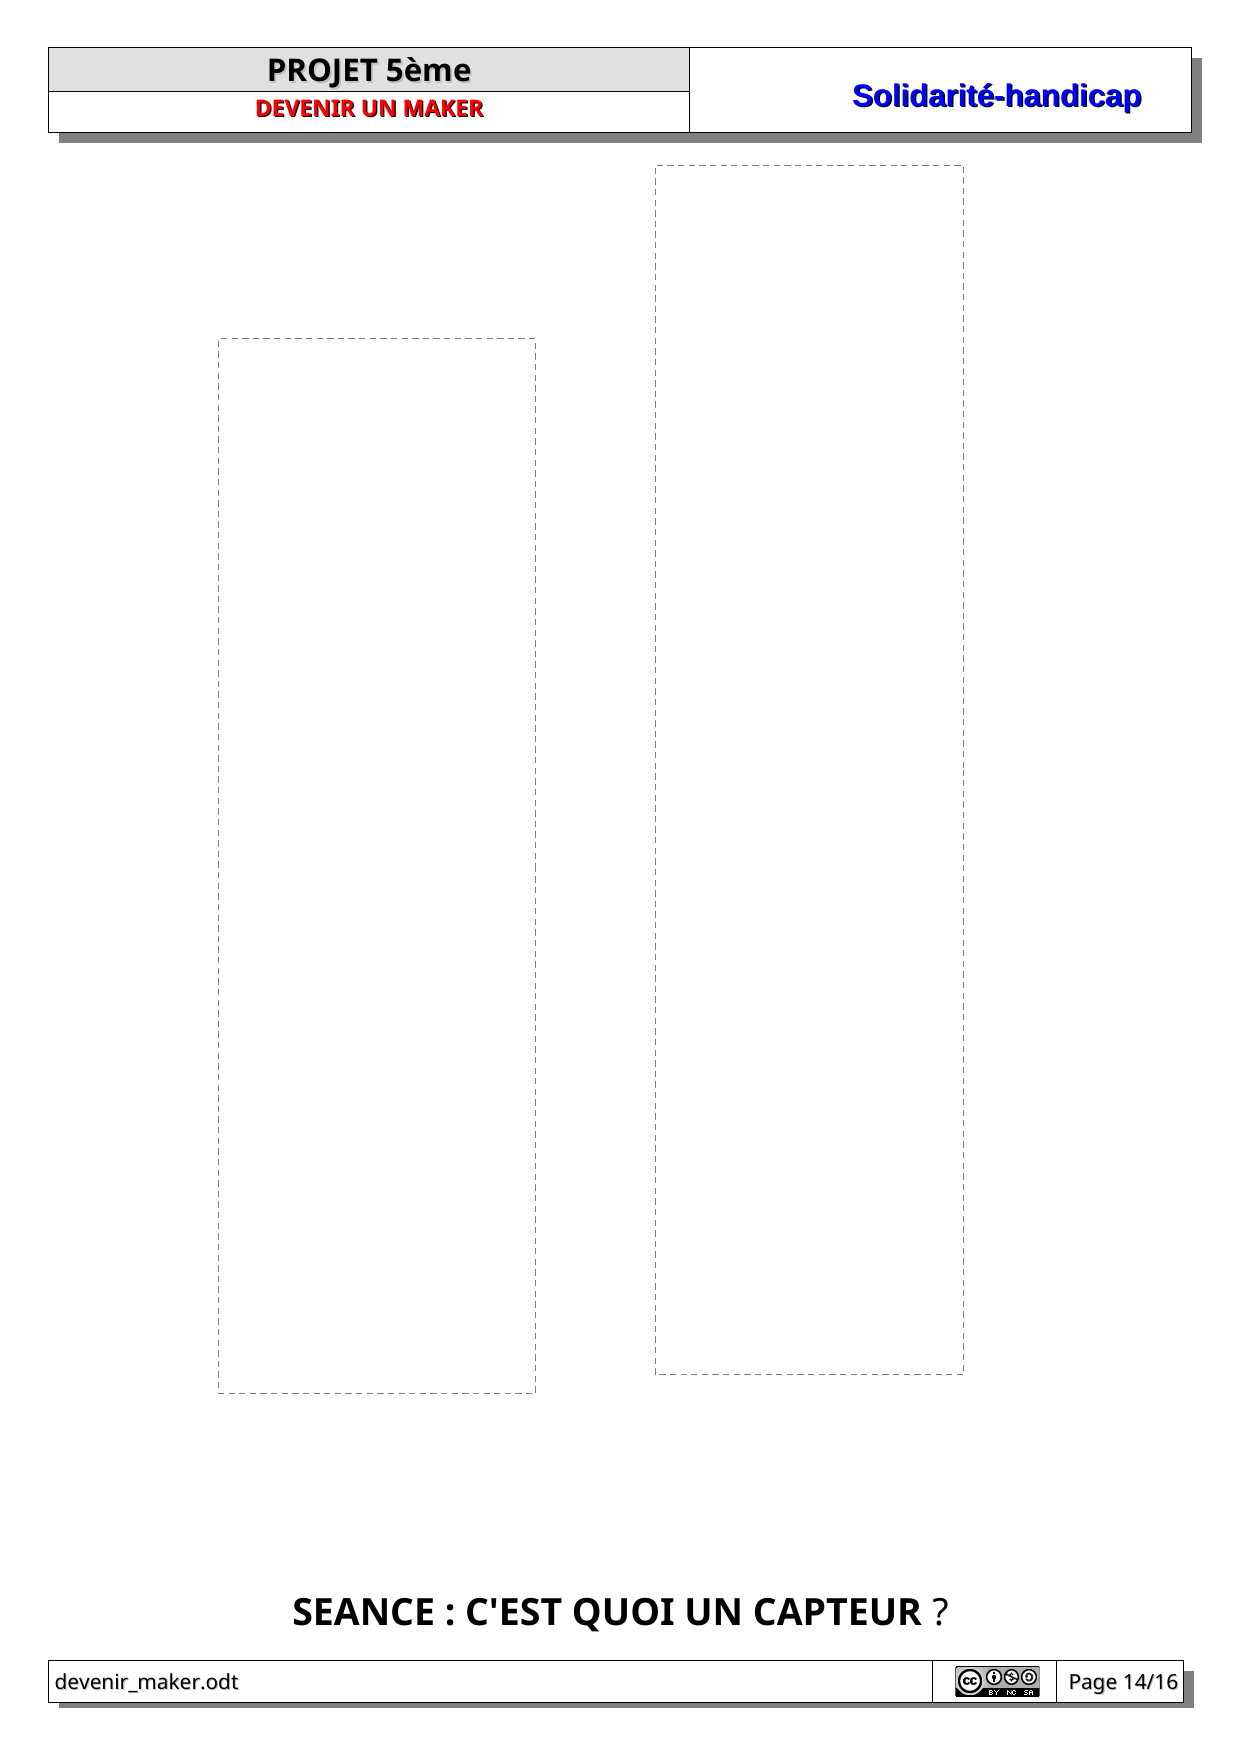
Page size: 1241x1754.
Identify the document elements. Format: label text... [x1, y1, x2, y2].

picture [955, 1666, 1040, 1697]
text SEANCE : C'EST QUOI UN CAPTEUR ? [47, 1585, 1193, 1636]
